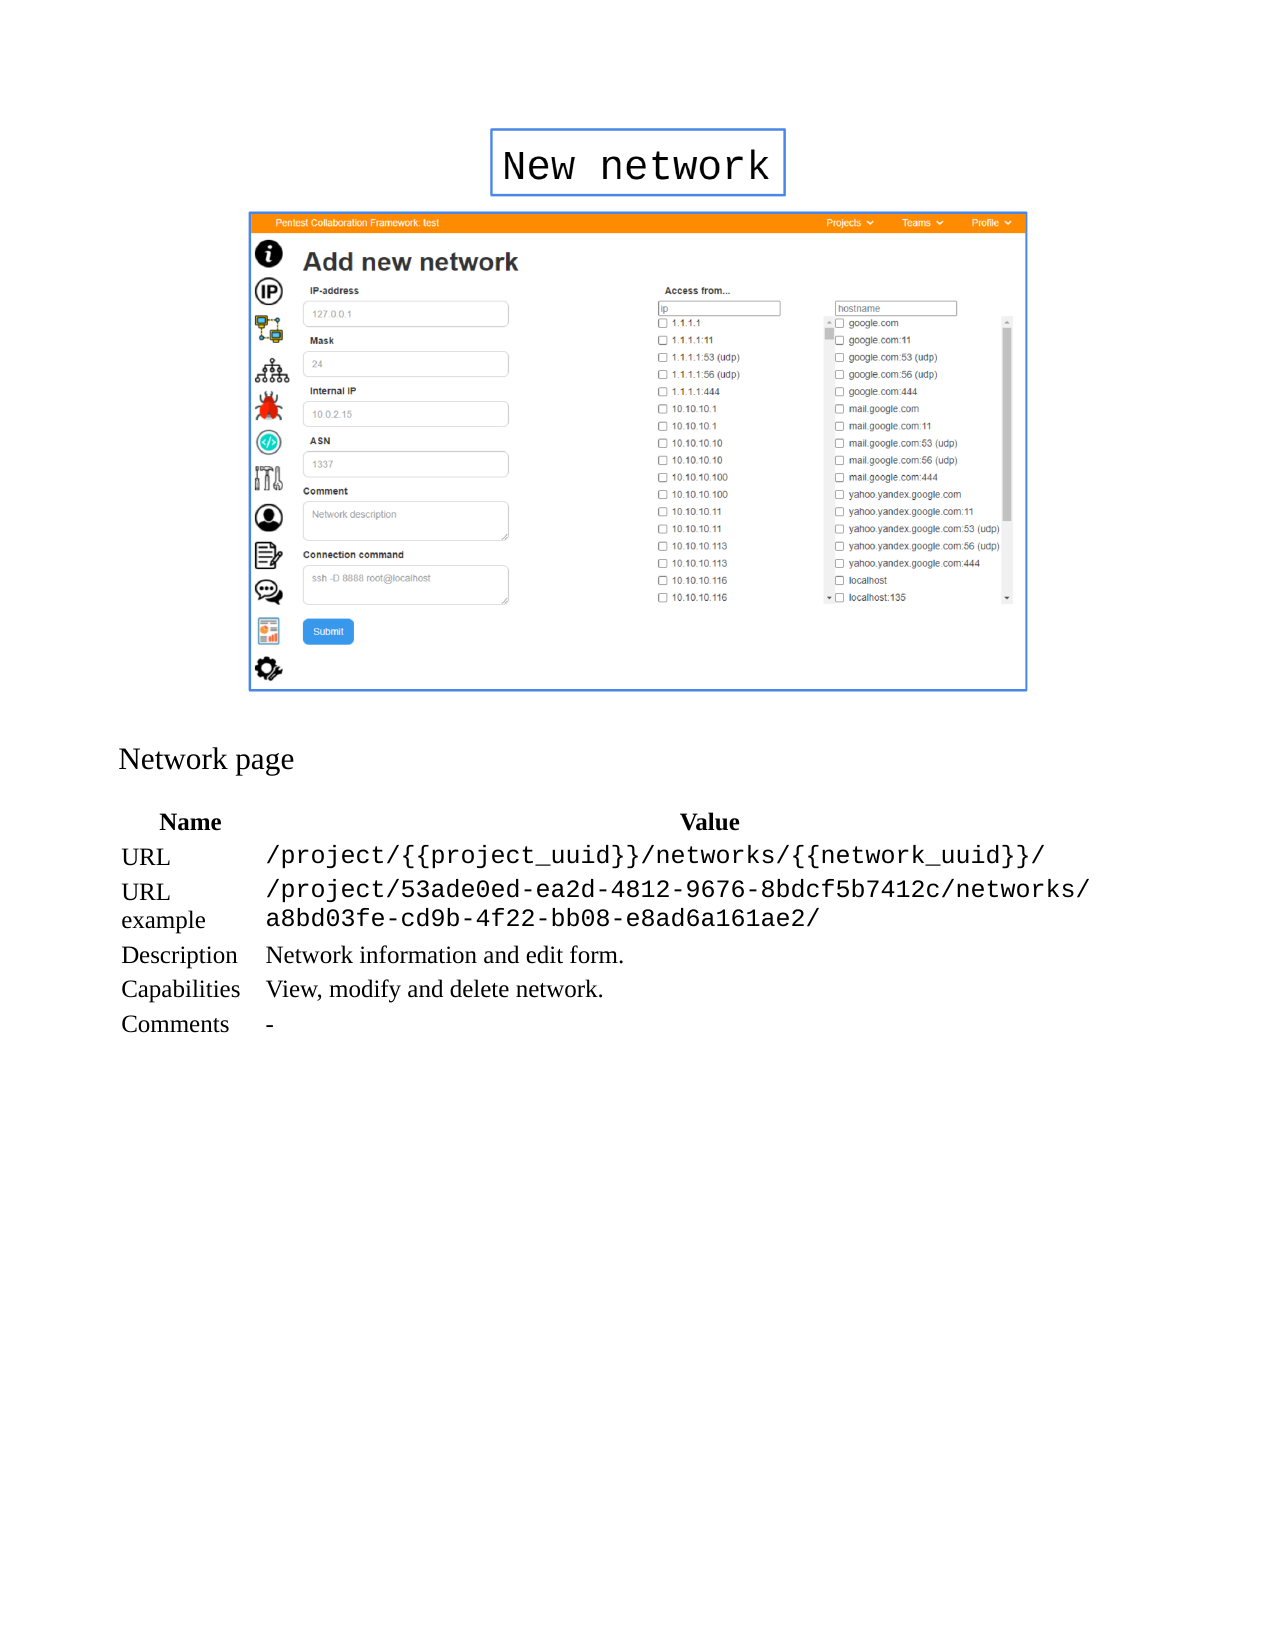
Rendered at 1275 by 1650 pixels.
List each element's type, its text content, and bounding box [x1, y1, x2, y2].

table_cell View, modify and delete network. [263, 972, 1157, 1006]
table_cell URL example [118, 874, 262, 937]
table_cell URL [118, 839, 262, 874]
table_cell Capabilities [118, 972, 262, 1006]
table_cell Network information and edit form. [263, 937, 1157, 972]
table_header Value [263, 805, 1157, 839]
text Network page [118, 702, 1157, 804]
table_cell - [263, 1006, 1157, 1041]
table_header Name [118, 805, 262, 839]
table_cell /project/53ade0ed-ea2d-4812-9676-8bdcf5b7412c/networks/a8bd03fe-cd9b-4f22-bb08-e8ad6a161ae2/ [263, 874, 1157, 937]
table_cell Comments [118, 1006, 262, 1041]
table_cell /project/{{project_uuid}}/networks/{{network_uuid}}/ [263, 839, 1157, 874]
table_cell Description [118, 937, 262, 972]
picture [118, 118, 1157, 702]
